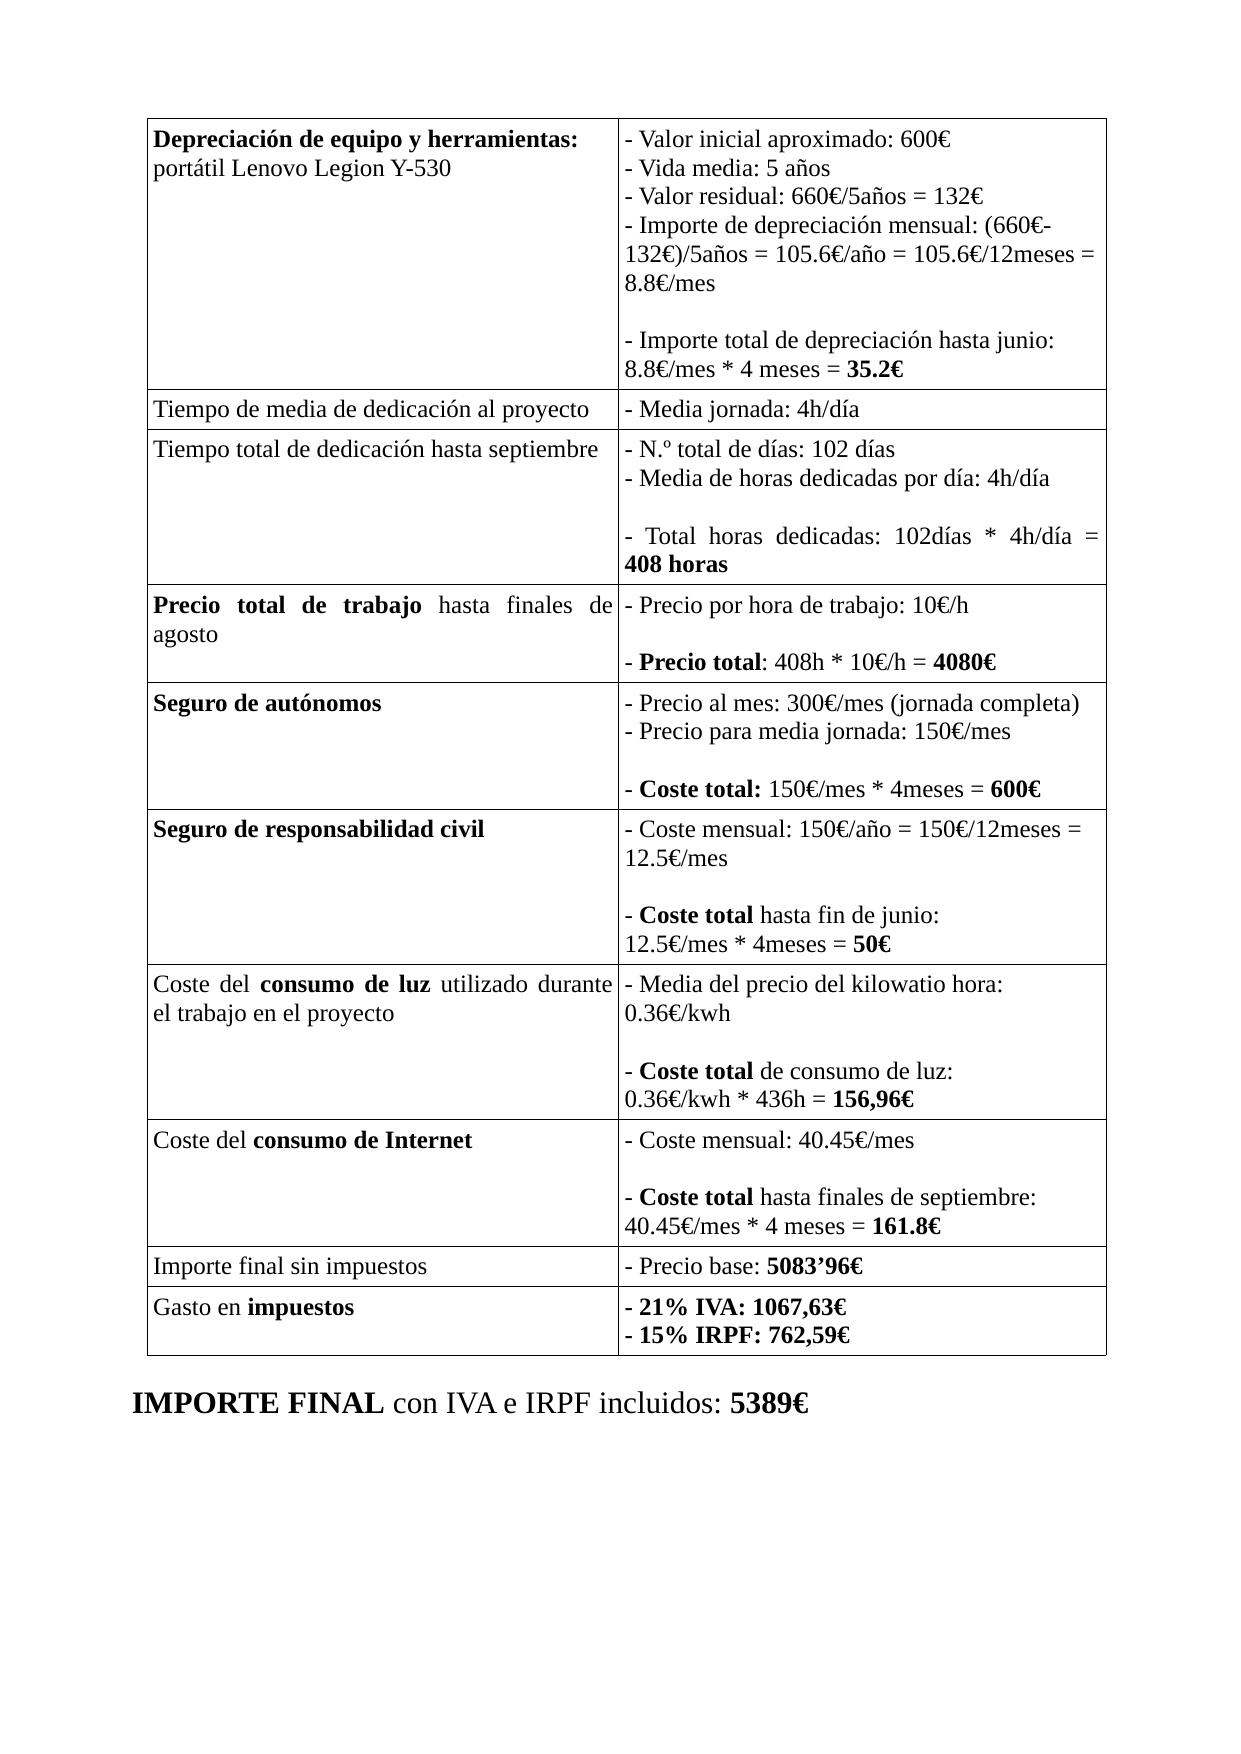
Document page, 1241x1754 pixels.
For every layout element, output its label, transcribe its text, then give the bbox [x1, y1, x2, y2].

text IMPORTE FINAL con IVA e IRPF incluidos: 5389€ [132, 1384, 1106, 1420]
table_cell Coste del consumo de luz utilizado durante el trabajo en el proyecto [148, 965, 618, 1119]
table_cell - Precio base: 5083’96€ [619, 1247, 1106, 1286]
table_cell - Media jornada: 4h/día [619, 390, 1106, 429]
table_cell Seguro de autónomos [148, 683, 618, 808]
table_cell Importe final sin impuestos [148, 1247, 618, 1286]
table_cell Coste del consumo de Internet [148, 1120, 618, 1246]
table_cell - 21% IVA: 1067,63€ - 15% IRPF: 762,59€ [619, 1287, 1106, 1355]
table_cell - Coste mensual: 40.45€/mes - Coste total hasta finales de septiembre: 40.45€/mes * 4 meses = 161.8€ [619, 1120, 1106, 1246]
table_cell - Precio al mes: 300€/mes (jornada completa) - Precio para media jornada: 150€/mes - Coste total: 150€/mes * 4meses = 600€ [619, 683, 1106, 808]
table_cell Tiempo de media de dedicación al proyecto [148, 390, 618, 429]
table_cell Tiempo total de dedicación hasta septiembre [148, 430, 618, 584]
table_cell - N.º total de días: 102 días - Media de horas dedicadas por día: 4h/día - Total horas dedicadas: 102días * 4h/día = 408 horas [619, 430, 1106, 584]
table_cell - Precio por hora de trabajo: 10€/h - Precio total: 408h * 10€/h = 4080€ [619, 585, 1106, 682]
table_header - Valor inicial aproximado: 600€ - Vida media: 5 años - Valor residual: 660€/5años = 132€ - Importe de depreciación mensual: (660€- 132€)/5años = 105.6€/año = 105.6€/12meses = 8.8€/mes - Importe total de depreciación hasta junio: 8.8€/mes * 4 meses = 35.2€ [619, 119, 1106, 388]
table_cell Precio total de trabajo hasta finales de agosto [148, 585, 618, 682]
table_cell - Coste mensual: 150€/año = 150€/12meses = 12.5€/mes - Coste total hasta fin de junio: 12.5€/mes * 4meses = 50€ [619, 810, 1106, 964]
table_cell - Media del precio del kilowatio hora: 0.36€/kwh - Coste total de consumo de luz: 0.36€/kwh * 436h = 156,96€ [619, 965, 1106, 1119]
table_cell Gasto en impuestos [148, 1287, 618, 1355]
table_header Depreciación de equipo y herramientas: portátil Lenovo Legion Y-530 [148, 119, 618, 388]
table_cell Seguro de responsabilidad civil [148, 810, 618, 964]
